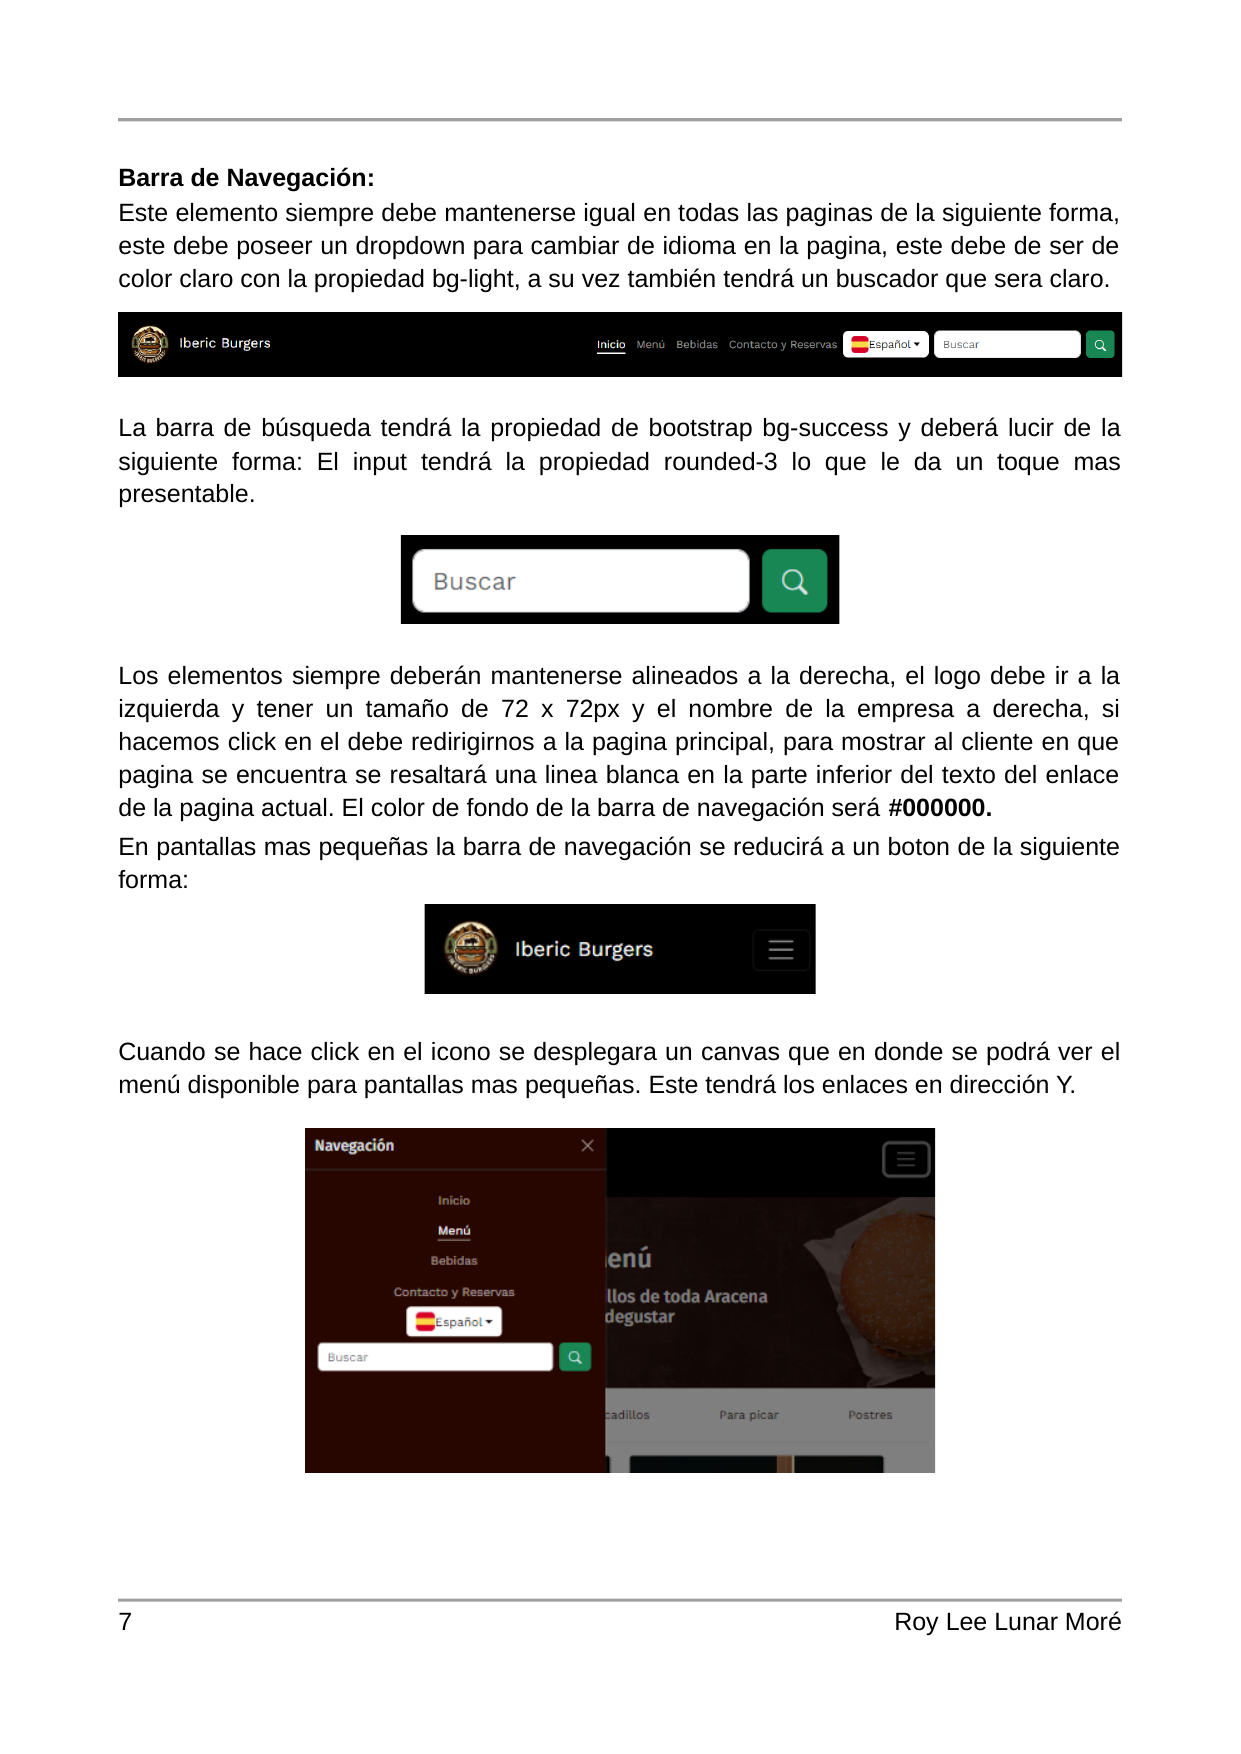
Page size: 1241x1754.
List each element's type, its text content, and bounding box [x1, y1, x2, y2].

subtitle Barra de Navegación: [118, 163, 1122, 192]
text Cuando se hace click en el icono se desplegara un canvas que en donde se podrá ver el menú disponible para pantallas mas pequeñas. Este tendrá los enlaces en dirección Y. [118, 1037, 1122, 1099]
text Los elementos siempre deberán mantenerse alineados a la derecha, el logo debe ir a la izquierda y tener un tamaño de 72 x 72px y el nombre de la empresa a derecha, si hacemos click en el debe redirigirnos a la pagina principal, para mostrar al cliente en que pagina se encuentra se resaltará una linea blanca en la parte inferior del texto del enlace de la pagina actual. El color de fondo de la barra de navegación será #000000. [118, 661, 1122, 822]
picture [424, 904, 816, 994]
text En pantallas mas pequeñas la barra de navegación se reducirá a un boton de la siguiente forma: [118, 832, 1122, 894]
picture [400, 535, 840, 624]
picture [305, 1128, 936, 1473]
text Este elemento siempre debe mantenerse igual en todas las paginas de la siguiente forma, este debe poseer un dropdown para cambiar de idioma en la pagina, este debe de ser de color claro con la propiedad bg-light, a su vez también tendrá un buscador que sera claro. [118, 198, 1122, 293]
picture [118, 312, 1123, 377]
text La barra de búsqueda tendrá la propiedad de bootstrap bg-success y deberá lucir de la siguiente forma: El input tendrá la propiedad rounded-3 lo que le da un toque mas presentable. [118, 413, 1122, 508]
